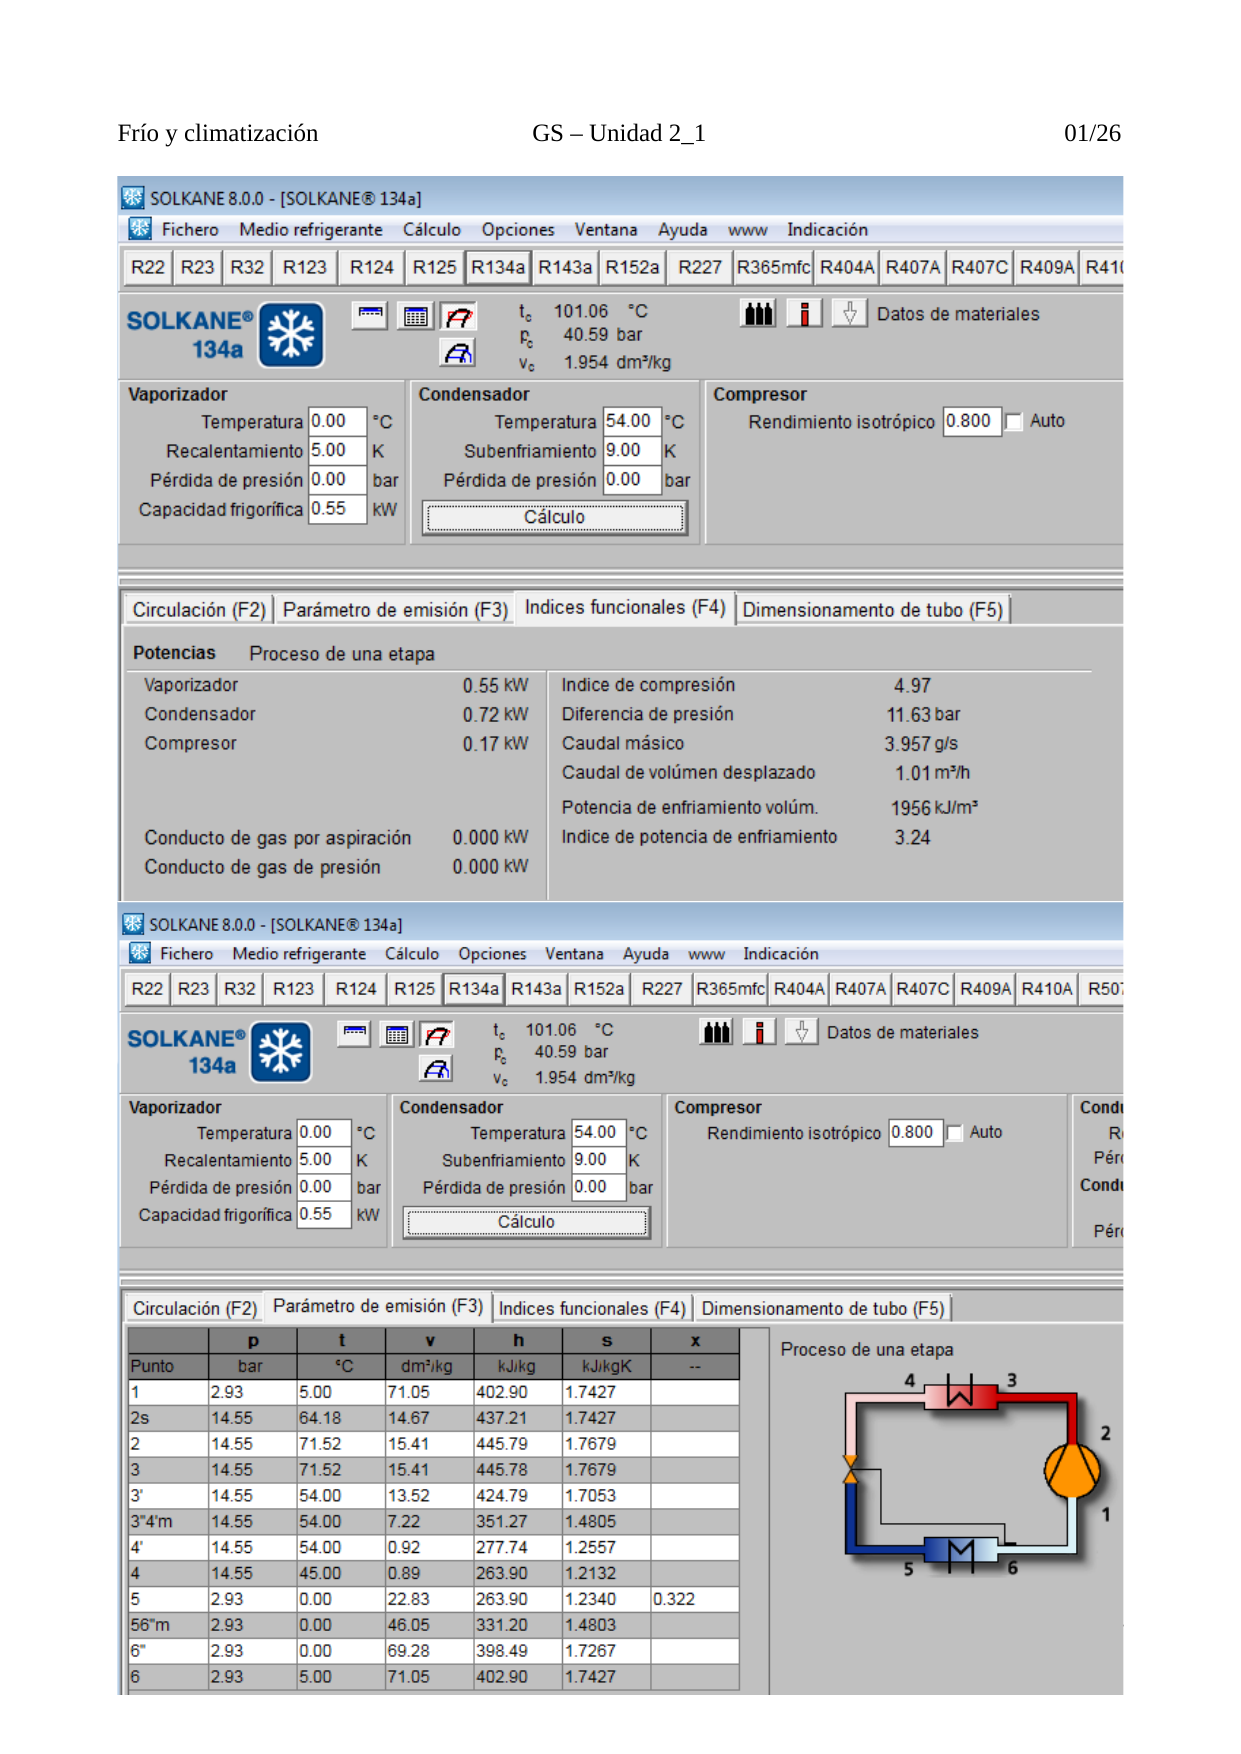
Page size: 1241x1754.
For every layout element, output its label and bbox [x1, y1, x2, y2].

picture [117, 176, 1124, 1695]
